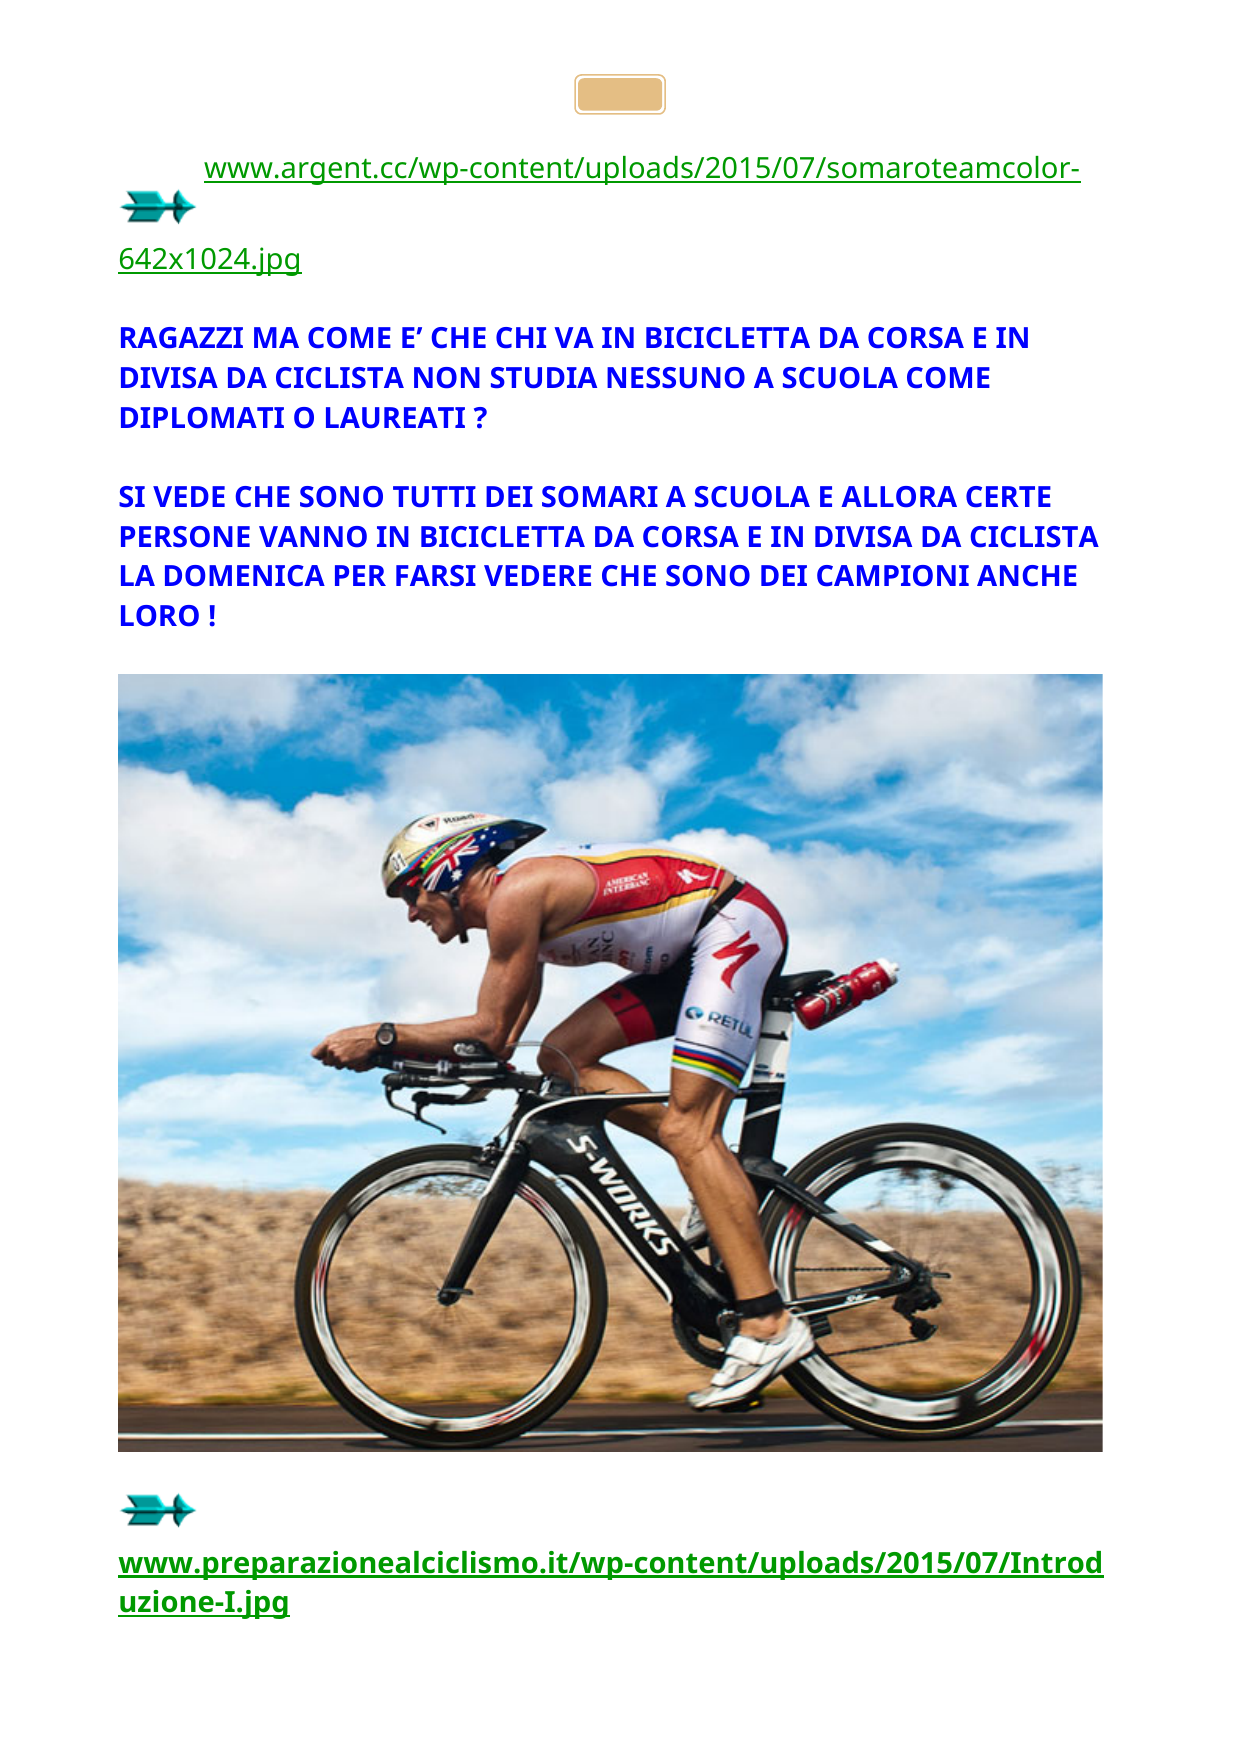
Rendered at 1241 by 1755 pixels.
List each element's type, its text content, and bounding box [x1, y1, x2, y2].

text www.preparazionealciclismo.it/wp-content/uploads/2015/07/Introduzione-I.jpg [118, 1451, 1122, 1621]
text RAGAZZI MA COME E’ CHE CHI VA IN BICICLETTA DA CORSA E IN DIVISA DA CICLISTA NON STUDIA NESSUNO A SCUOLA COME DIPLOMATI O LAUREATI ? [118, 318, 1122, 437]
text www.argent.cc/wp-content/uploads/2015/07/somaroteamcolor-642x1024.jpg [118, 148, 1122, 278]
text SI VEDE CHE SONO TUTTI DEI SOMARI A SCUOLA E ALLORA CERTE PERSONE VANNO IN BICICLETTA DA CORSA E IN DIVISA DA CICLISTA LA DOMENICA PER FARSI VEDERE CHE SONO DEI CAMPIONI ANCHE LORO ! [118, 476, 1122, 635]
